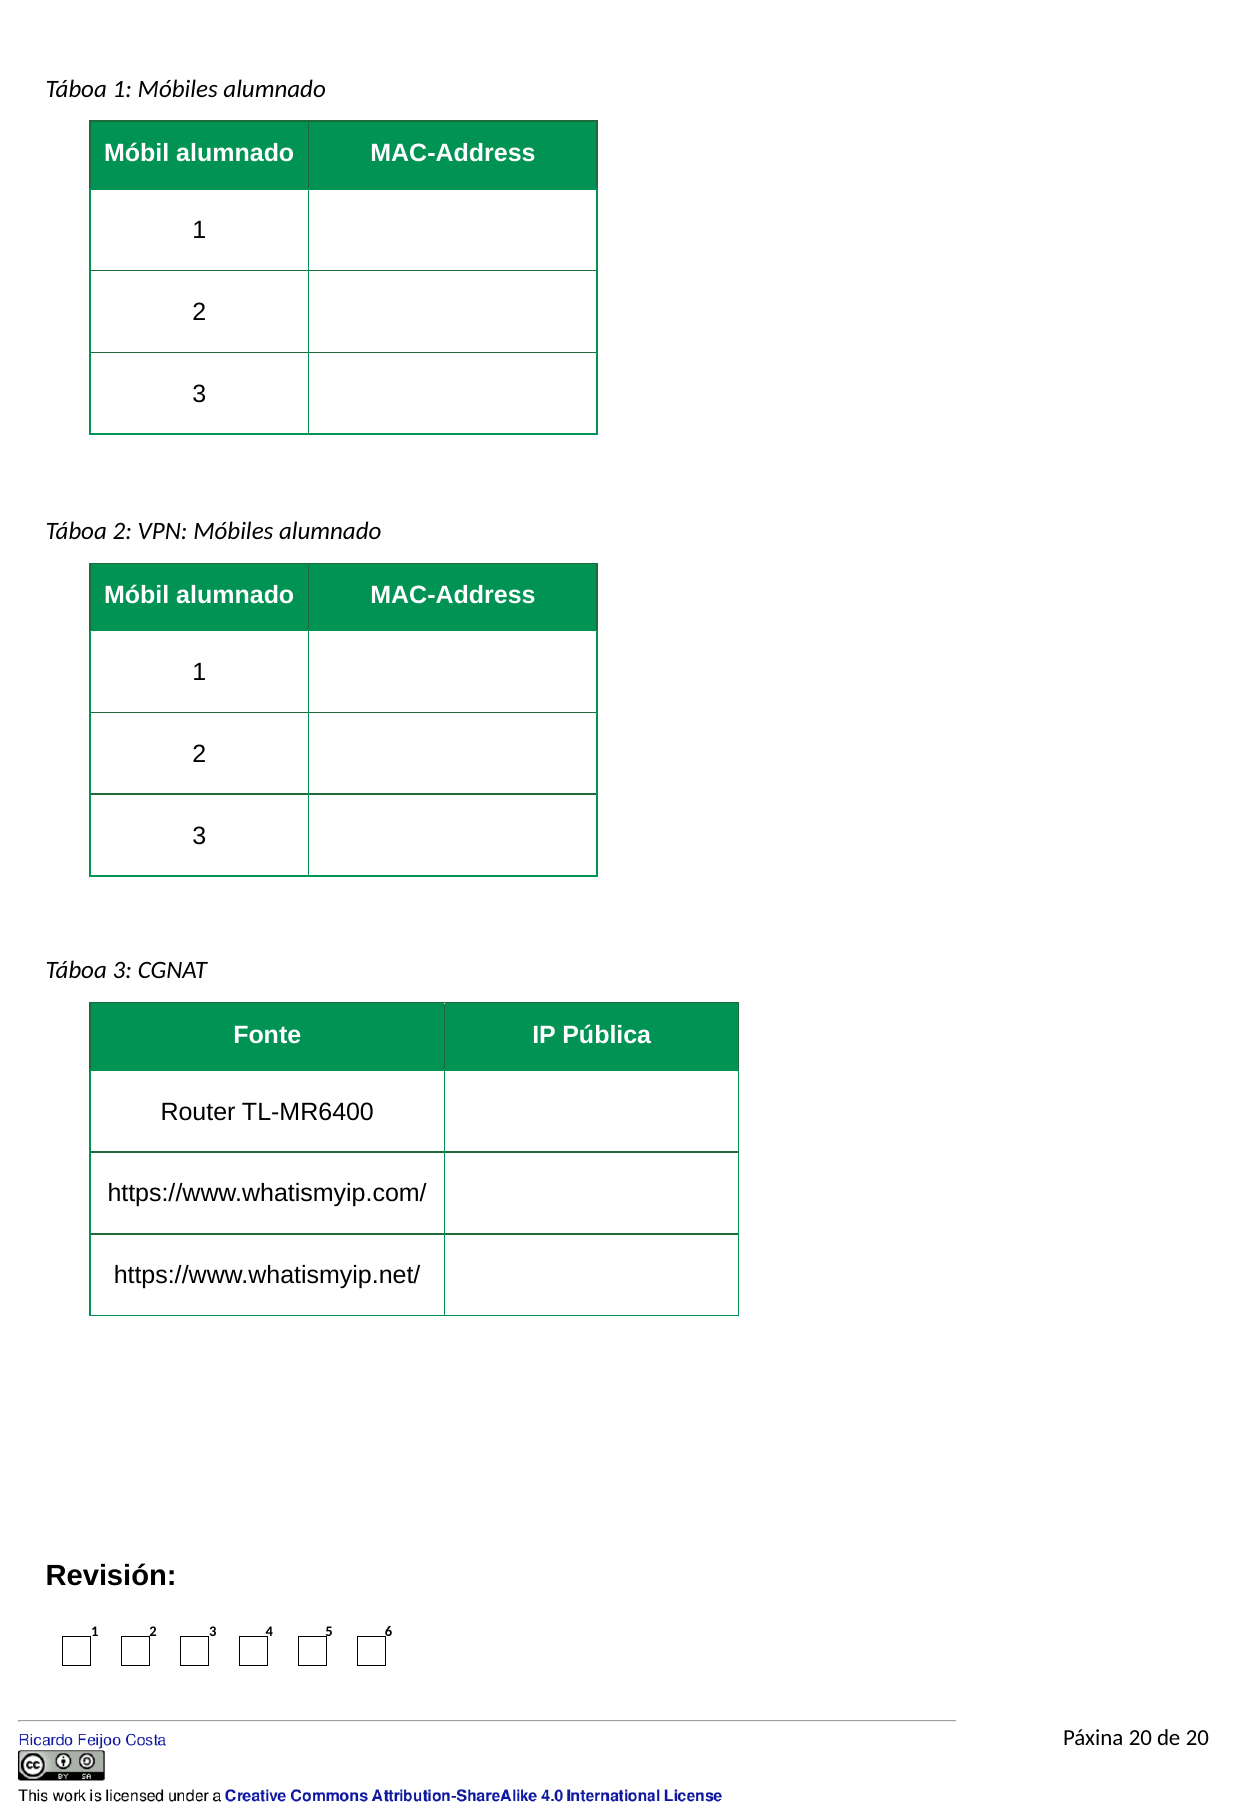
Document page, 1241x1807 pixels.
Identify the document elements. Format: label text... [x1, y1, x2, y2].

table_cell Router TL-MR6400 [91, 1071, 444, 1151]
table_cell 2 [91, 713, 308, 793]
table_cell [309, 271, 596, 351]
text Táboa 3: CGNAT [45, 954, 1209, 985]
table_cell [309, 631, 596, 712]
table_header Fonte [91, 1003, 444, 1069]
subtitle Revisión: [45, 1558, 1209, 1592]
table_cell 1 [91, 190, 308, 269]
table_header IP Pública [445, 1003, 738, 1069]
text Táboa 2: VPN: Móbiles alumnado [45, 515, 1209, 545]
table_cell [445, 1235, 738, 1314]
table_cell [445, 1153, 738, 1233]
text 1 2 3 4 5 6 [45, 1609, 1209, 1640]
picture [8, 1715, 957, 1806]
table_cell [309, 713, 596, 793]
table_header Móbil alumnado [91, 564, 308, 630]
table_cell https://www.whatismyip.com/ [91, 1153, 444, 1233]
table_cell 1 [91, 631, 308, 712]
table_cell 3 [91, 353, 308, 433]
table_cell [309, 795, 596, 875]
table_header MAC-Address [309, 564, 596, 630]
table_cell [309, 190, 596, 269]
table_header Móbil alumnado [91, 122, 308, 188]
table_cell [445, 1071, 738, 1151]
table_cell 2 [91, 271, 308, 351]
table_cell https://www.whatismyip.net/ [91, 1235, 444, 1314]
text Táboa 1: Móbiles alumnado [45, 73, 1209, 103]
table_cell 3 [91, 795, 308, 875]
table_cell [309, 353, 596, 433]
table_header MAC-Address [309, 122, 596, 188]
